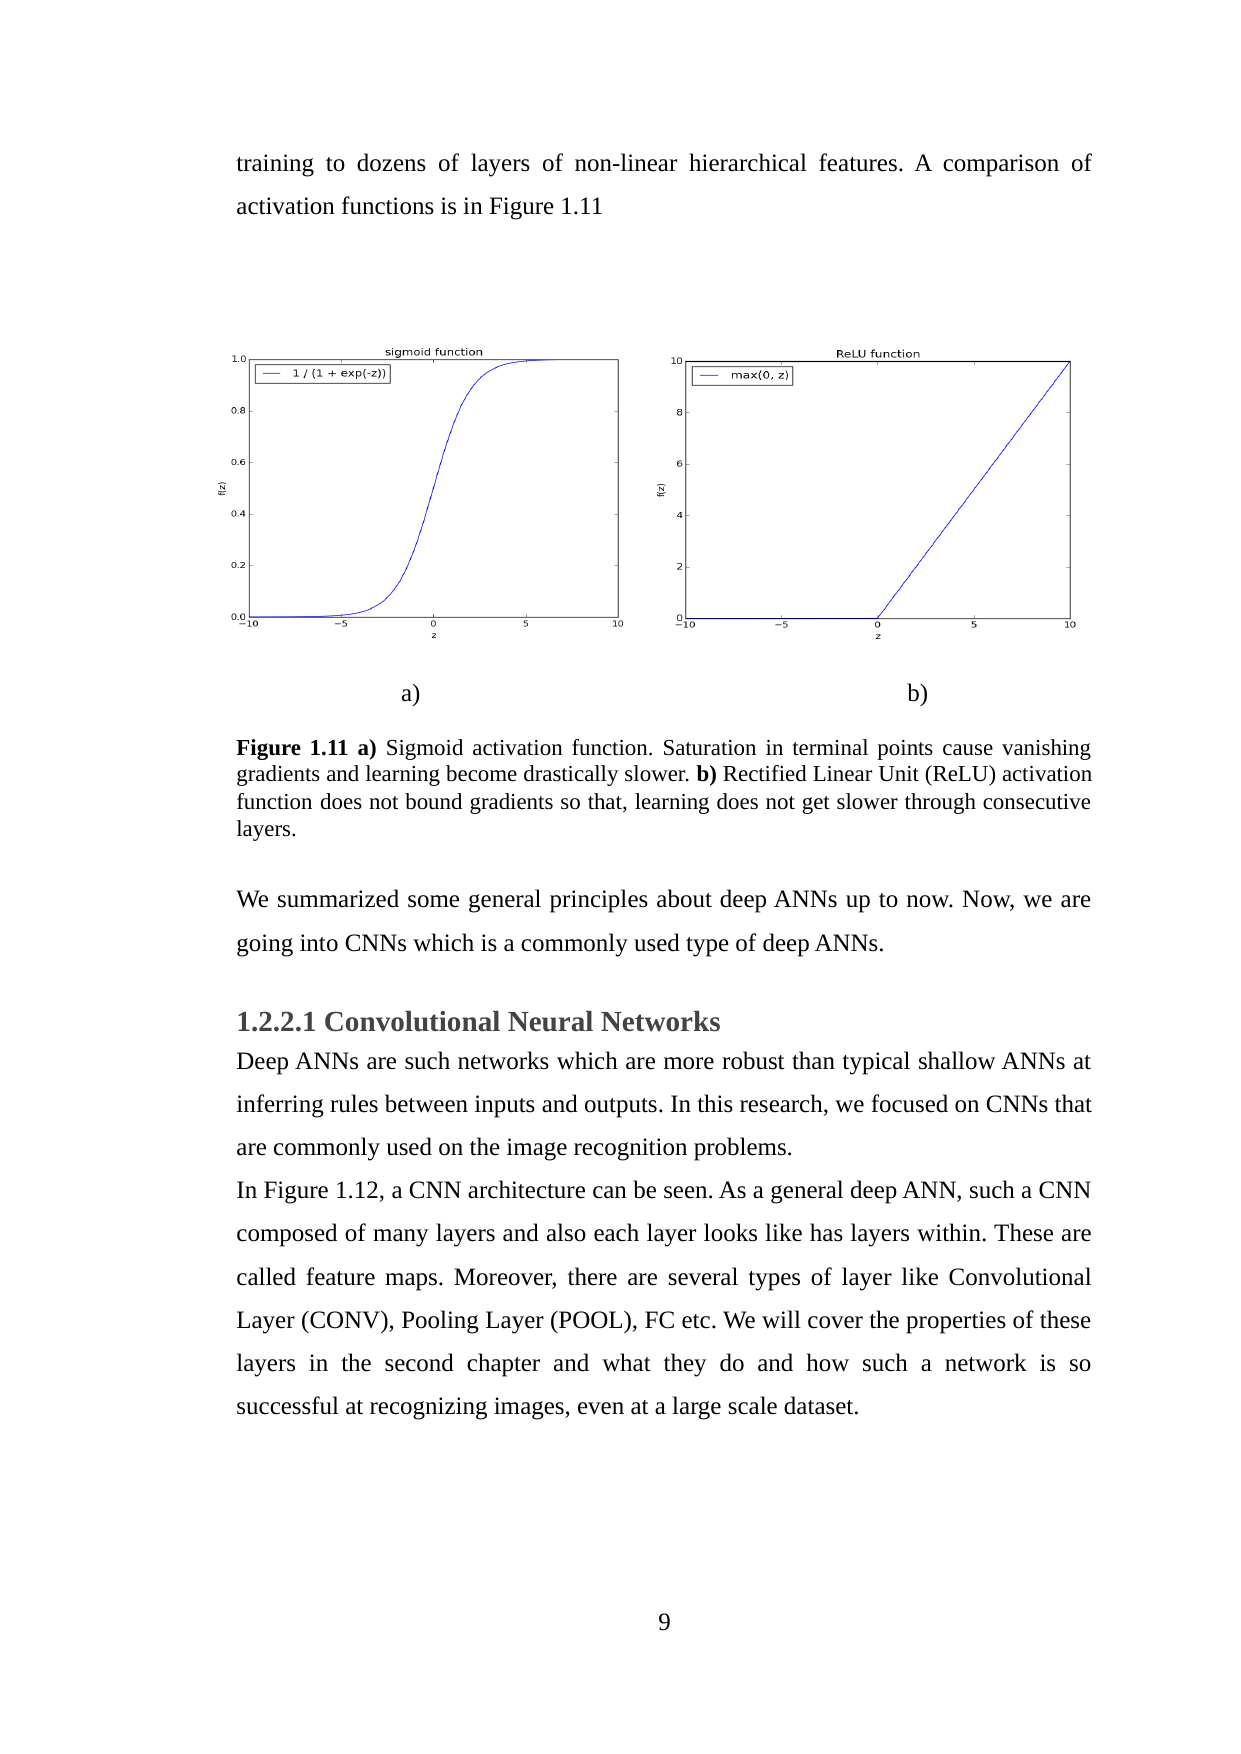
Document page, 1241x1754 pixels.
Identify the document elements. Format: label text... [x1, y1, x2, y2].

text training to dozens of layers of non-linear hierarchical features. A comparison of activation functions is in Figure 1.11 [236, 148, 1093, 219]
picture [189, 327, 1119, 650]
text a) b) [236, 678, 1093, 707]
text Figure 1.11 a) Sigmoid activation function. Saturation in terminal points cause vanishing gradients and learning become drastically slower. b) Rectified Linear Unit (ReLU) activation function does not bound gradients so that, learning does not get slower through consecutive layers. [236, 734, 1093, 841]
text In Figure 1.12, a CNN architecture can be seen. As a general deep ANN, such a CNN composed of many layers and also each layer looks like has layers within. These are called feature maps. Moreover, there are several types of layer like Convolutional Layer (CONV), Pooling Layer (POOL), FC etc. We will cover the properties of these layers in the second chapter and what they do and how such a network is so successful at recognizing images, even at a large scale dataset. [236, 1175, 1093, 1420]
text We summarized some general principles about deep ANNs up to now. Now, we are going into CNNs which is a commonly used type of deep ANNs. [236, 884, 1093, 956]
subtitle 1.2.2.1 Convolutional Neural Networks [236, 1004, 1093, 1038]
text Deep ANNs are such networks which are more robust than typical shallow ANNs at inferring rules between inputs and outputs. In this research, we focused on CNNs that are commonly used on the image recognition problems. [236, 1046, 1093, 1161]
